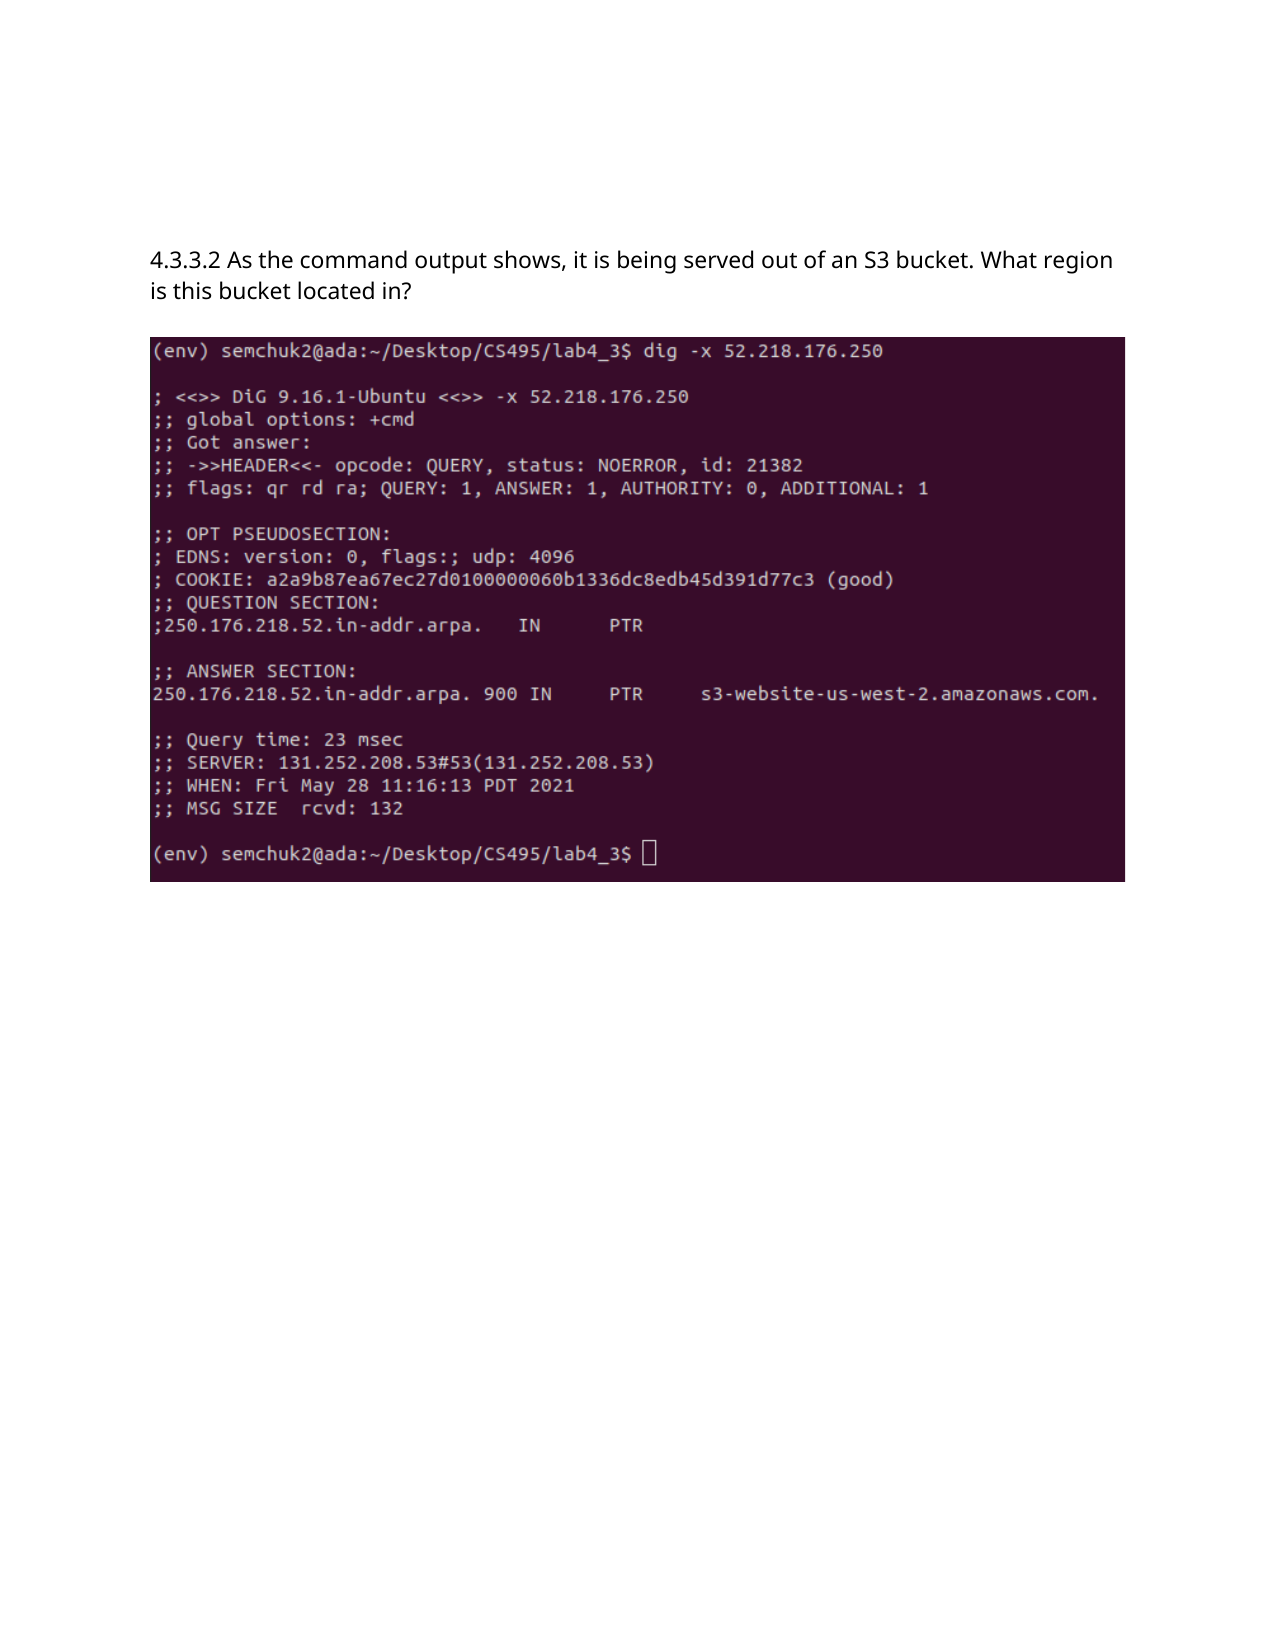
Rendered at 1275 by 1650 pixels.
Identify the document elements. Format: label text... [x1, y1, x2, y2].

text 4.3.3.2 As the command output shows, it is being served out of an S3 bucket. What region is this bucket located in? [150, 244, 1125, 306]
picture [150, 337, 1125, 882]
